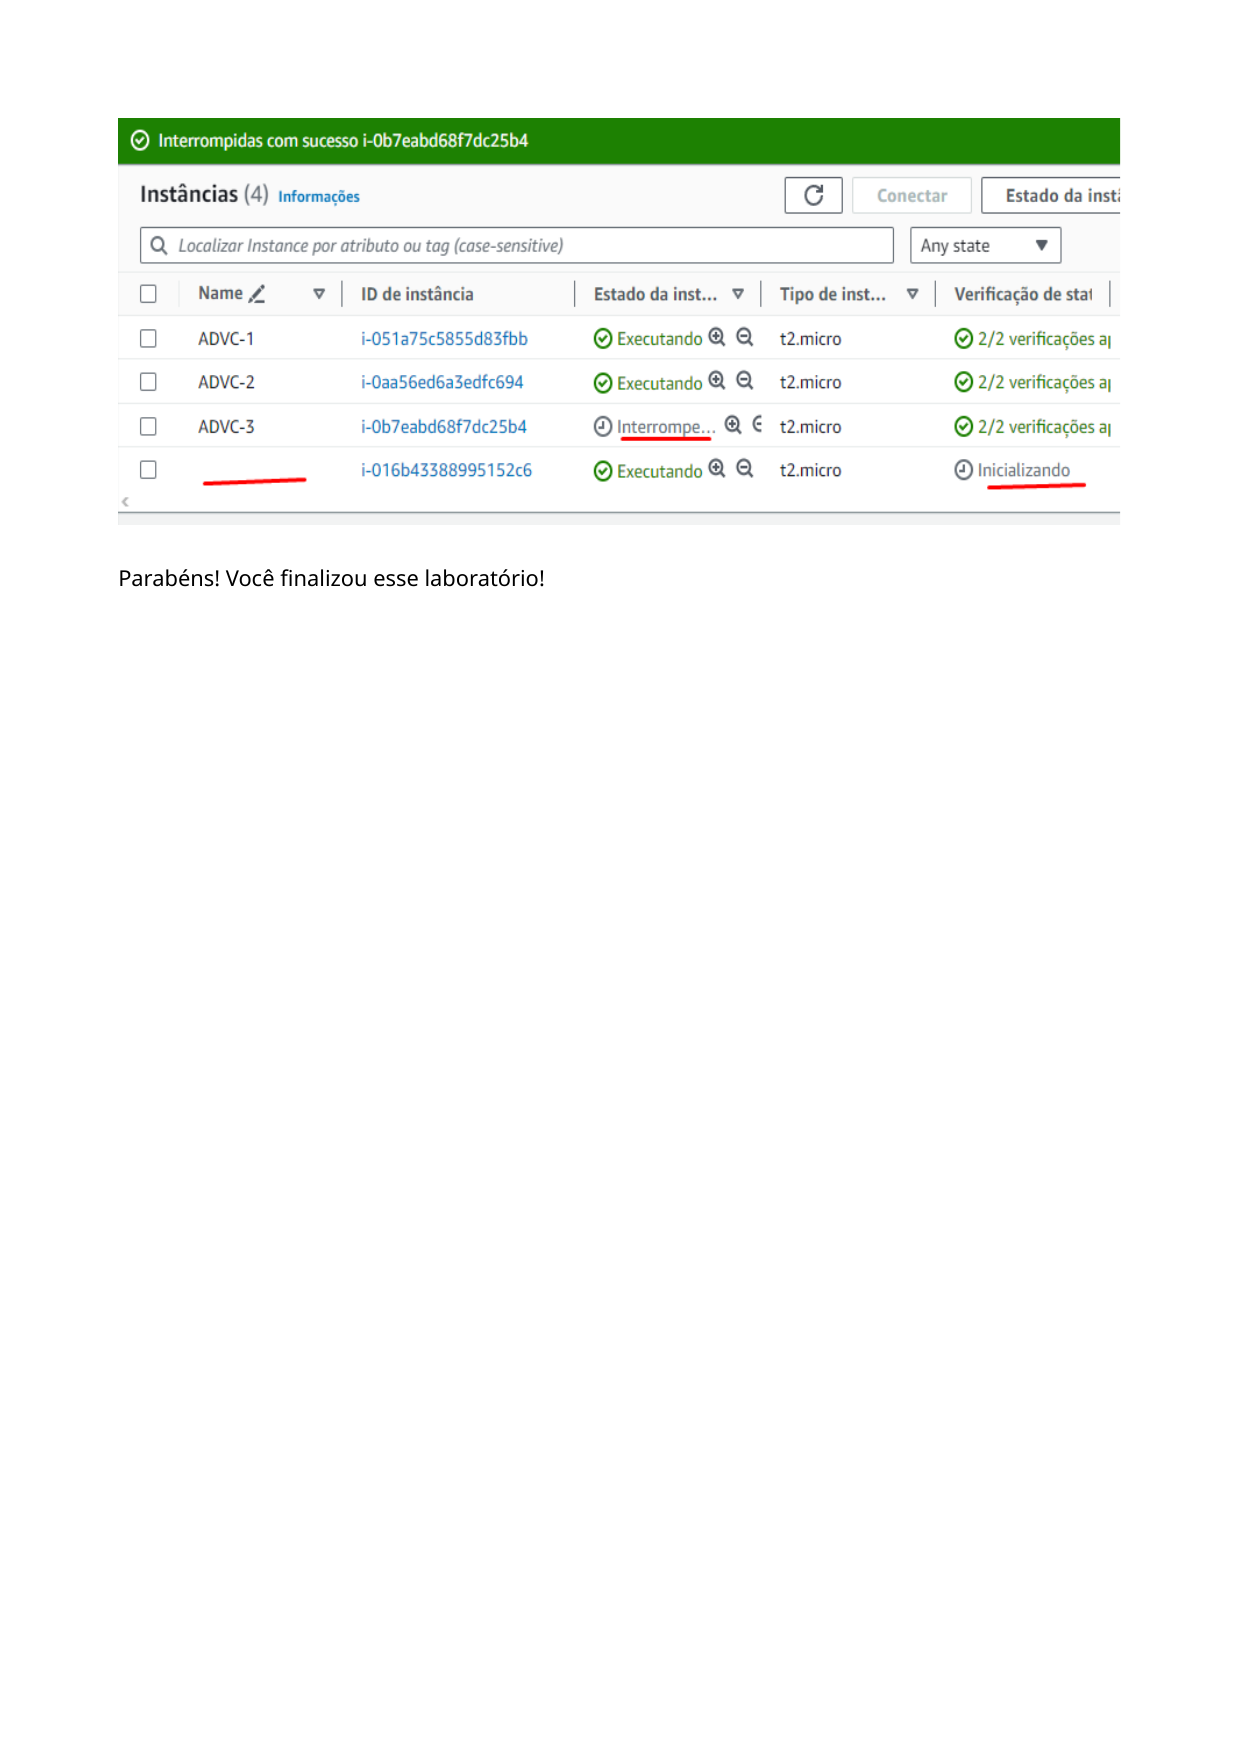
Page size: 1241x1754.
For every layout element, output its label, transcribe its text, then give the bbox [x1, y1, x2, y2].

picture [118, 118, 1121, 525]
text Parabéns! Você finalizou esse laboratório! [118, 563, 1122, 593]
